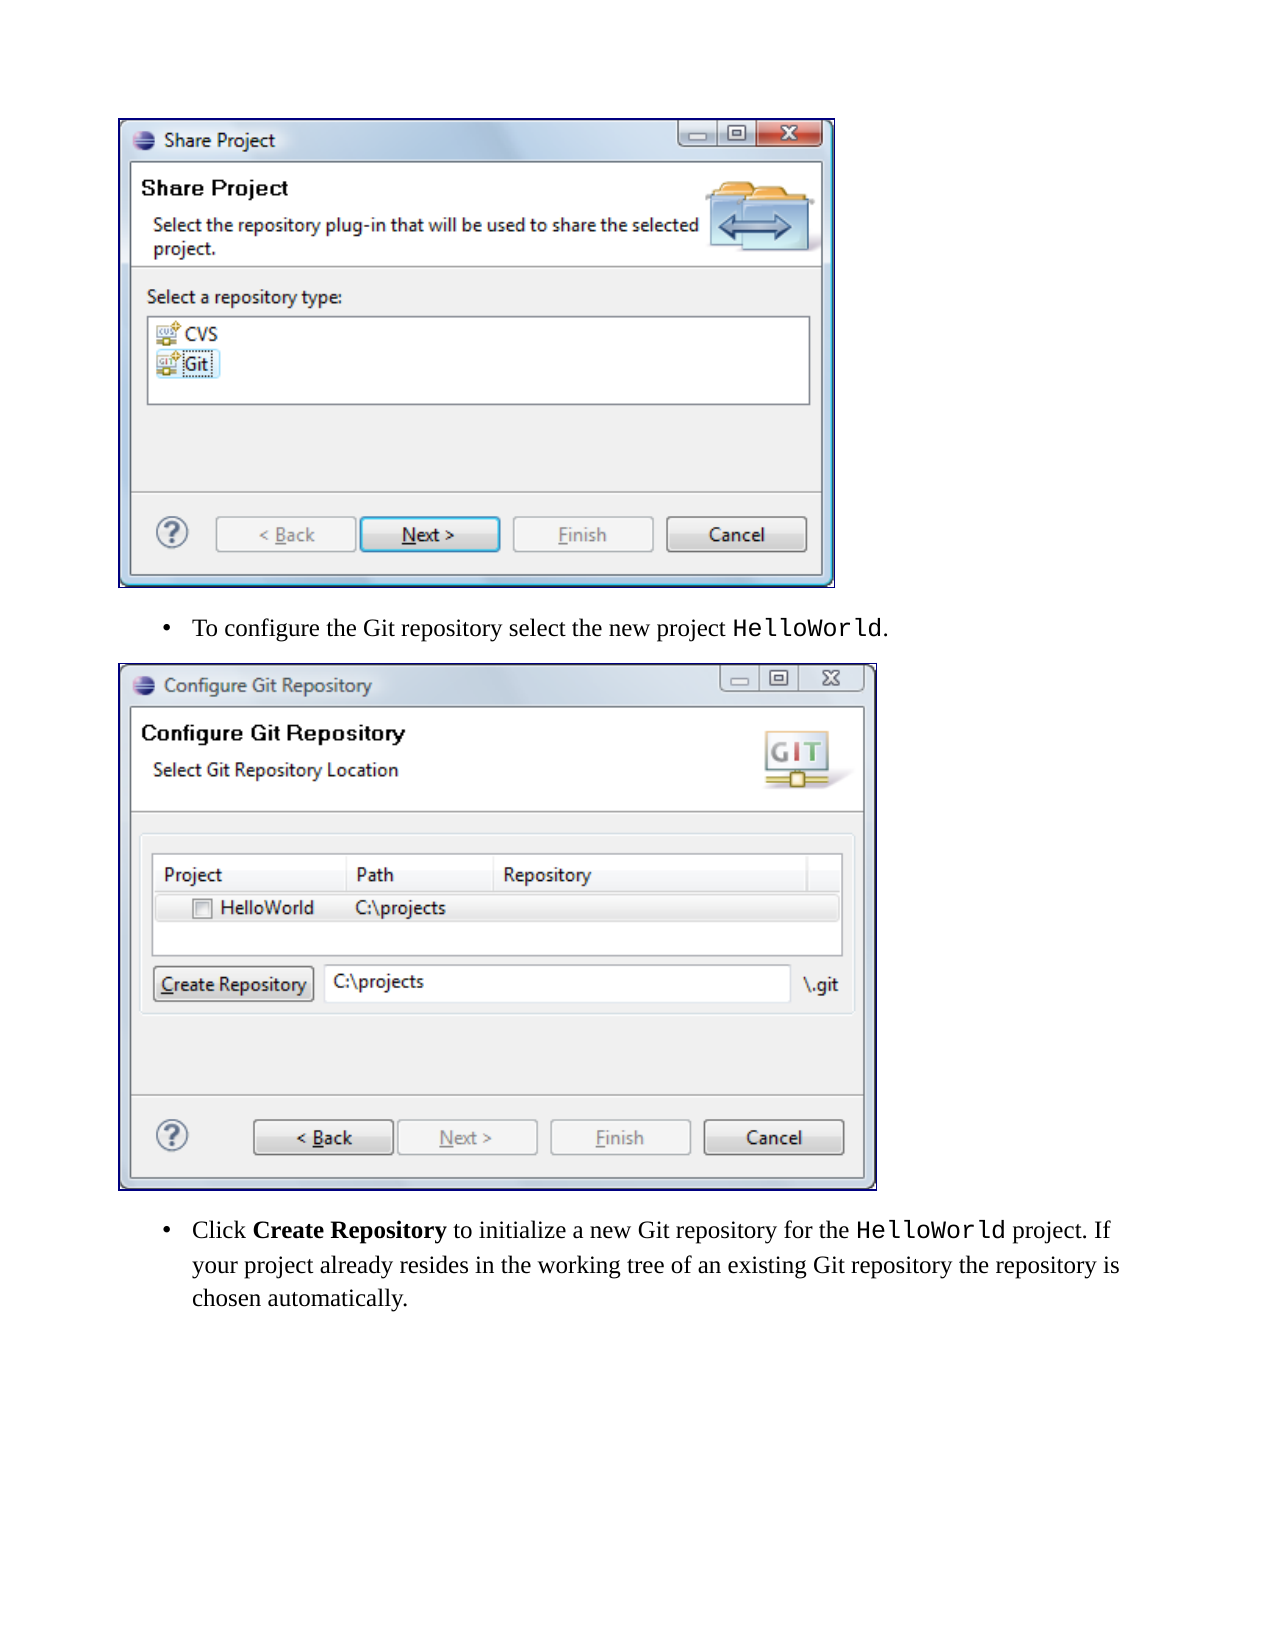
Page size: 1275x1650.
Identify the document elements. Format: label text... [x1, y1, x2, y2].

list Click Create Repository to initialize a new Git repository for the HelloWorld project. If your project already resides in the working tree of an existing Git repository the repository is chosen automatically. [162, 1215, 1157, 1312]
picture [120, 120, 834, 587]
picture [120, 664, 876, 1189]
list To configure the Git repository select the new project HelloWorld. [162, 613, 1157, 643]
